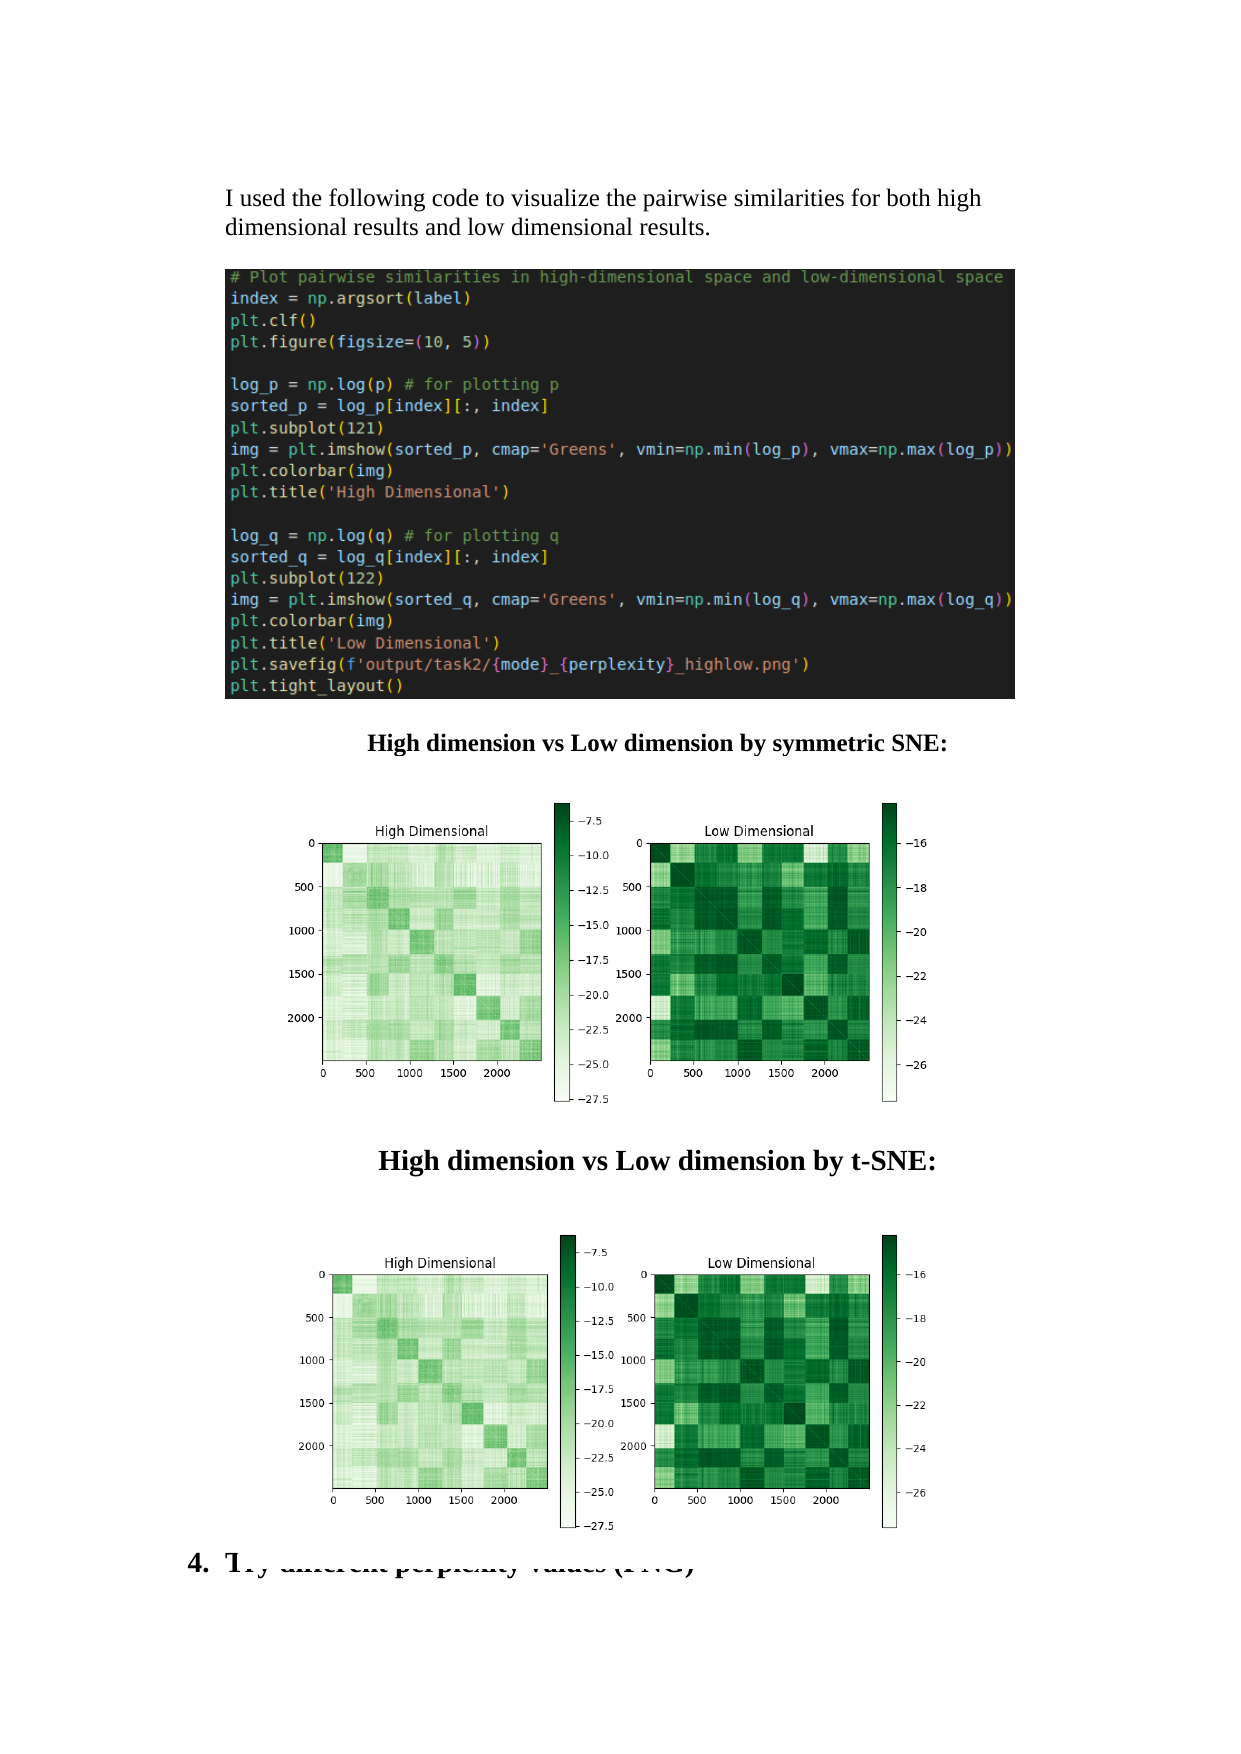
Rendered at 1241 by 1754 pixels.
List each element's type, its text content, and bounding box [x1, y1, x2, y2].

text dimensional results and low dimensional results. [150, 212, 1090, 241]
picture [225, 269, 1015, 699]
picture [225, 756, 1000, 1143]
text High dimension vs Low dimension by t-SNE: [225, 1143, 1090, 1176]
text I used the following code to visualize the pairwise similarities for both high [150, 183, 1090, 212]
picture [237, 1189, 998, 1569]
list Try different perplexity values (PNG) [187, 1545, 1090, 1579]
text High dimension vs Low dimension by symmetric SNE: [150, 728, 1090, 756]
